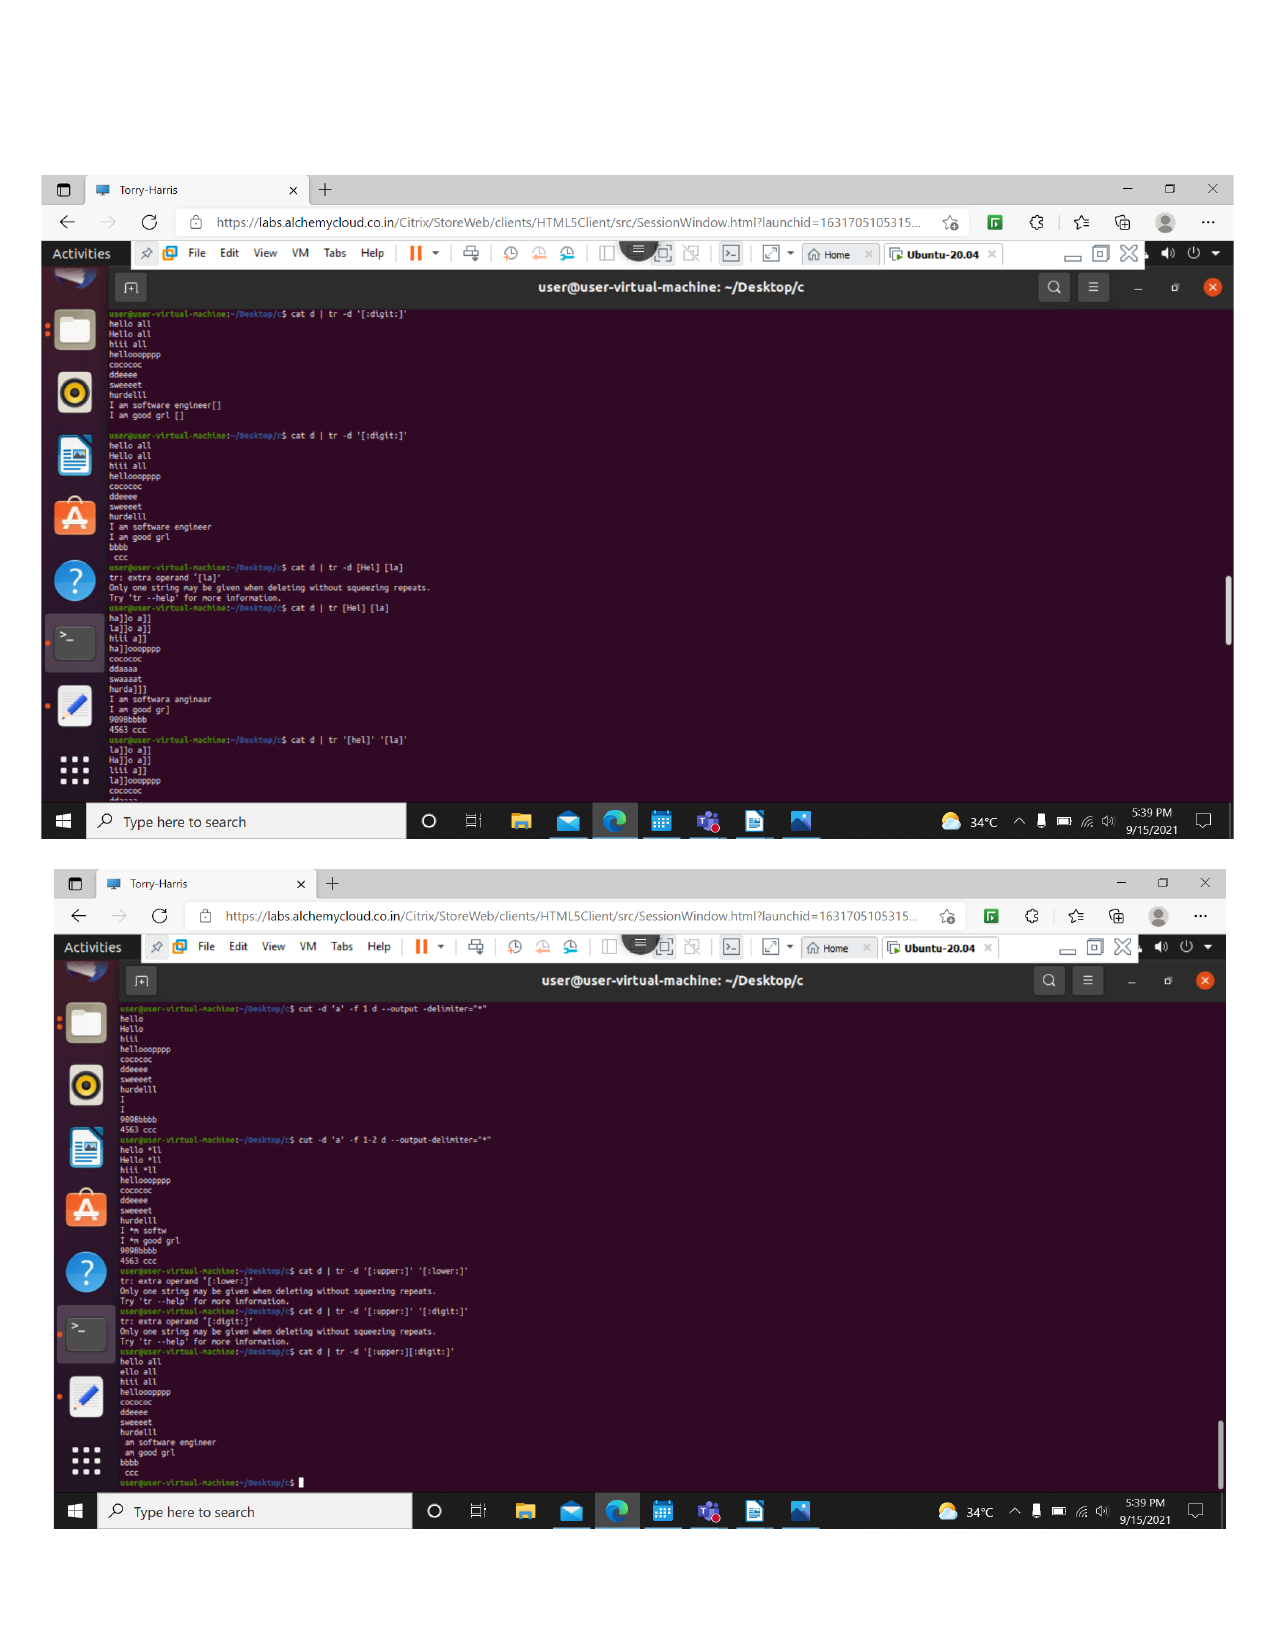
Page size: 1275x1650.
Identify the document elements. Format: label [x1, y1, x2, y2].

picture [53, 869, 1226, 1529]
picture [41, 175, 1234, 839]
